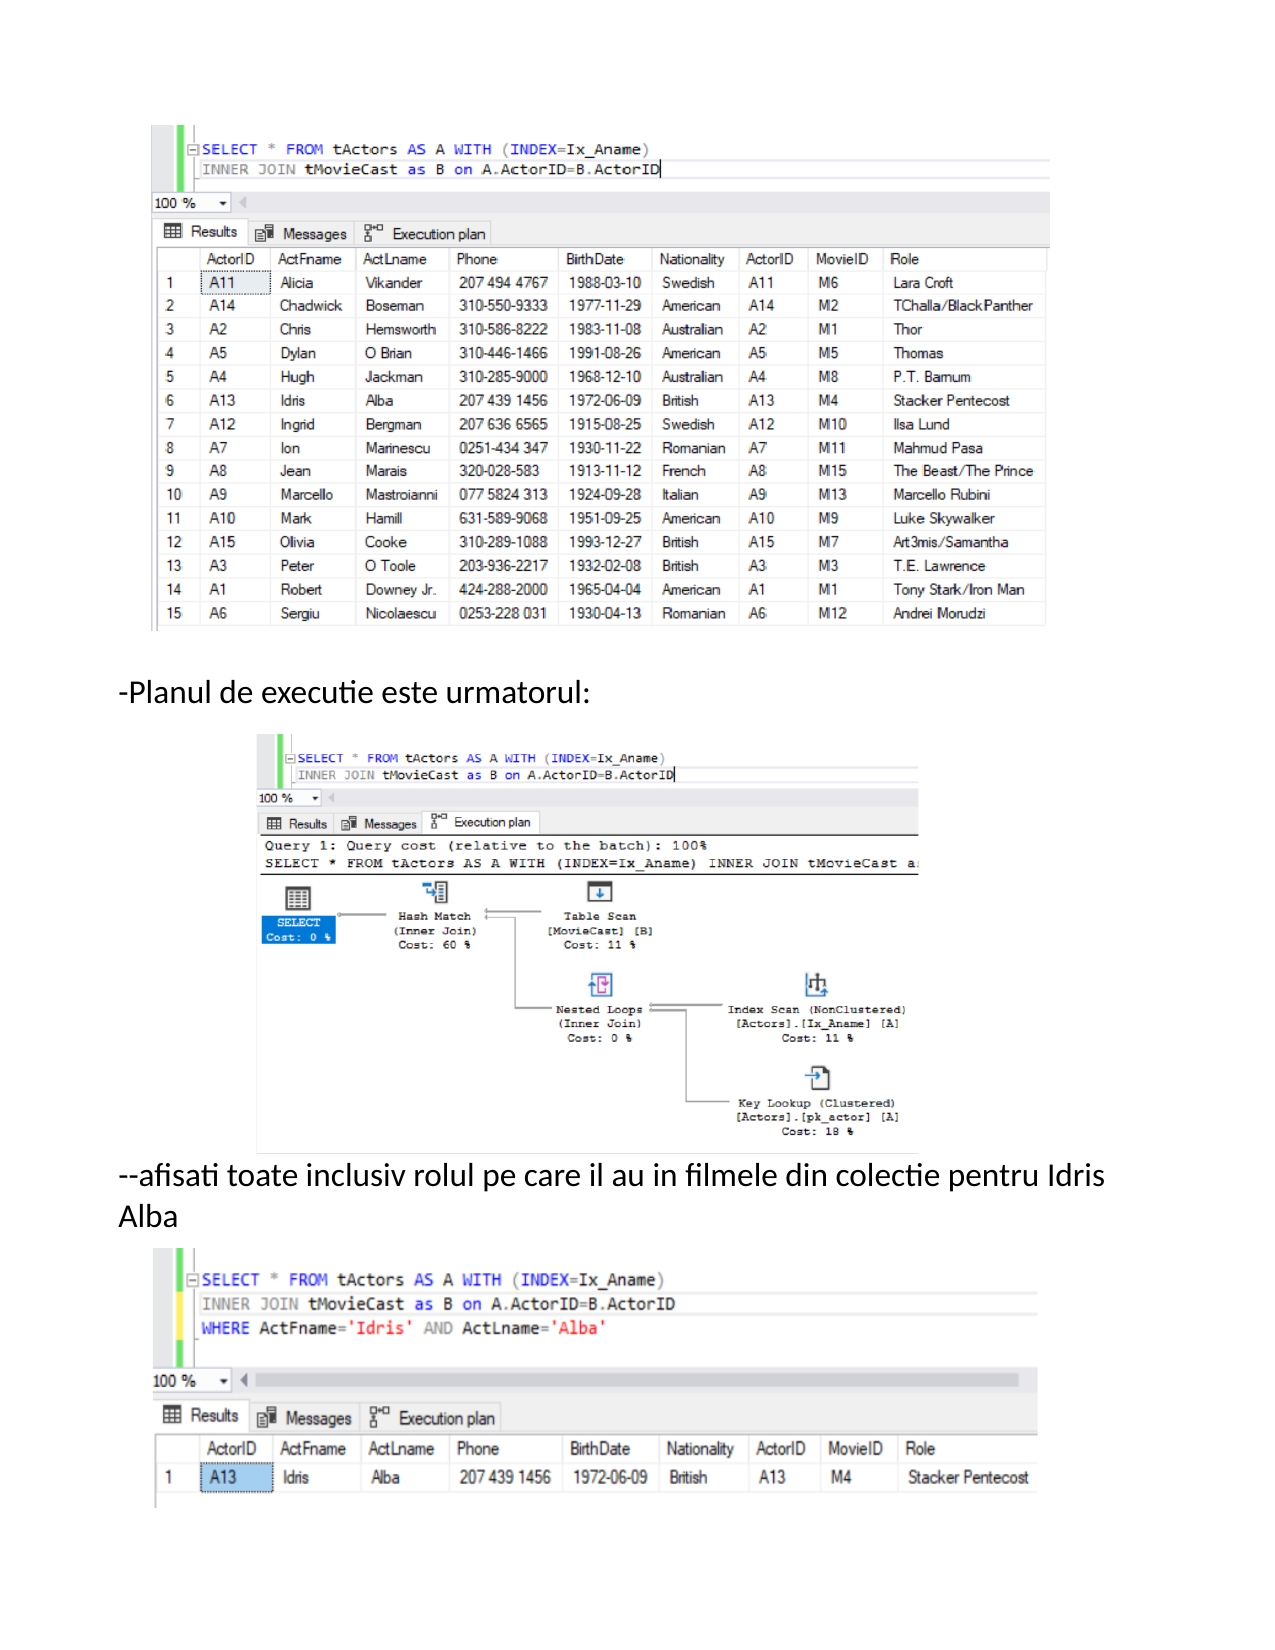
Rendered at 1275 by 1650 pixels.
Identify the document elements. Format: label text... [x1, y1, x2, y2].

picture [256, 734, 919, 1154]
text -Planul de executie este urmatorul: [118, 671, 1157, 712]
picture [151, 125, 1050, 631]
picture [152, 1248, 1038, 1508]
text --afisati toate inclusiv rolul pe care il au in filmele din colectie pentru Idris Alba [118, 712, 1157, 1235]
